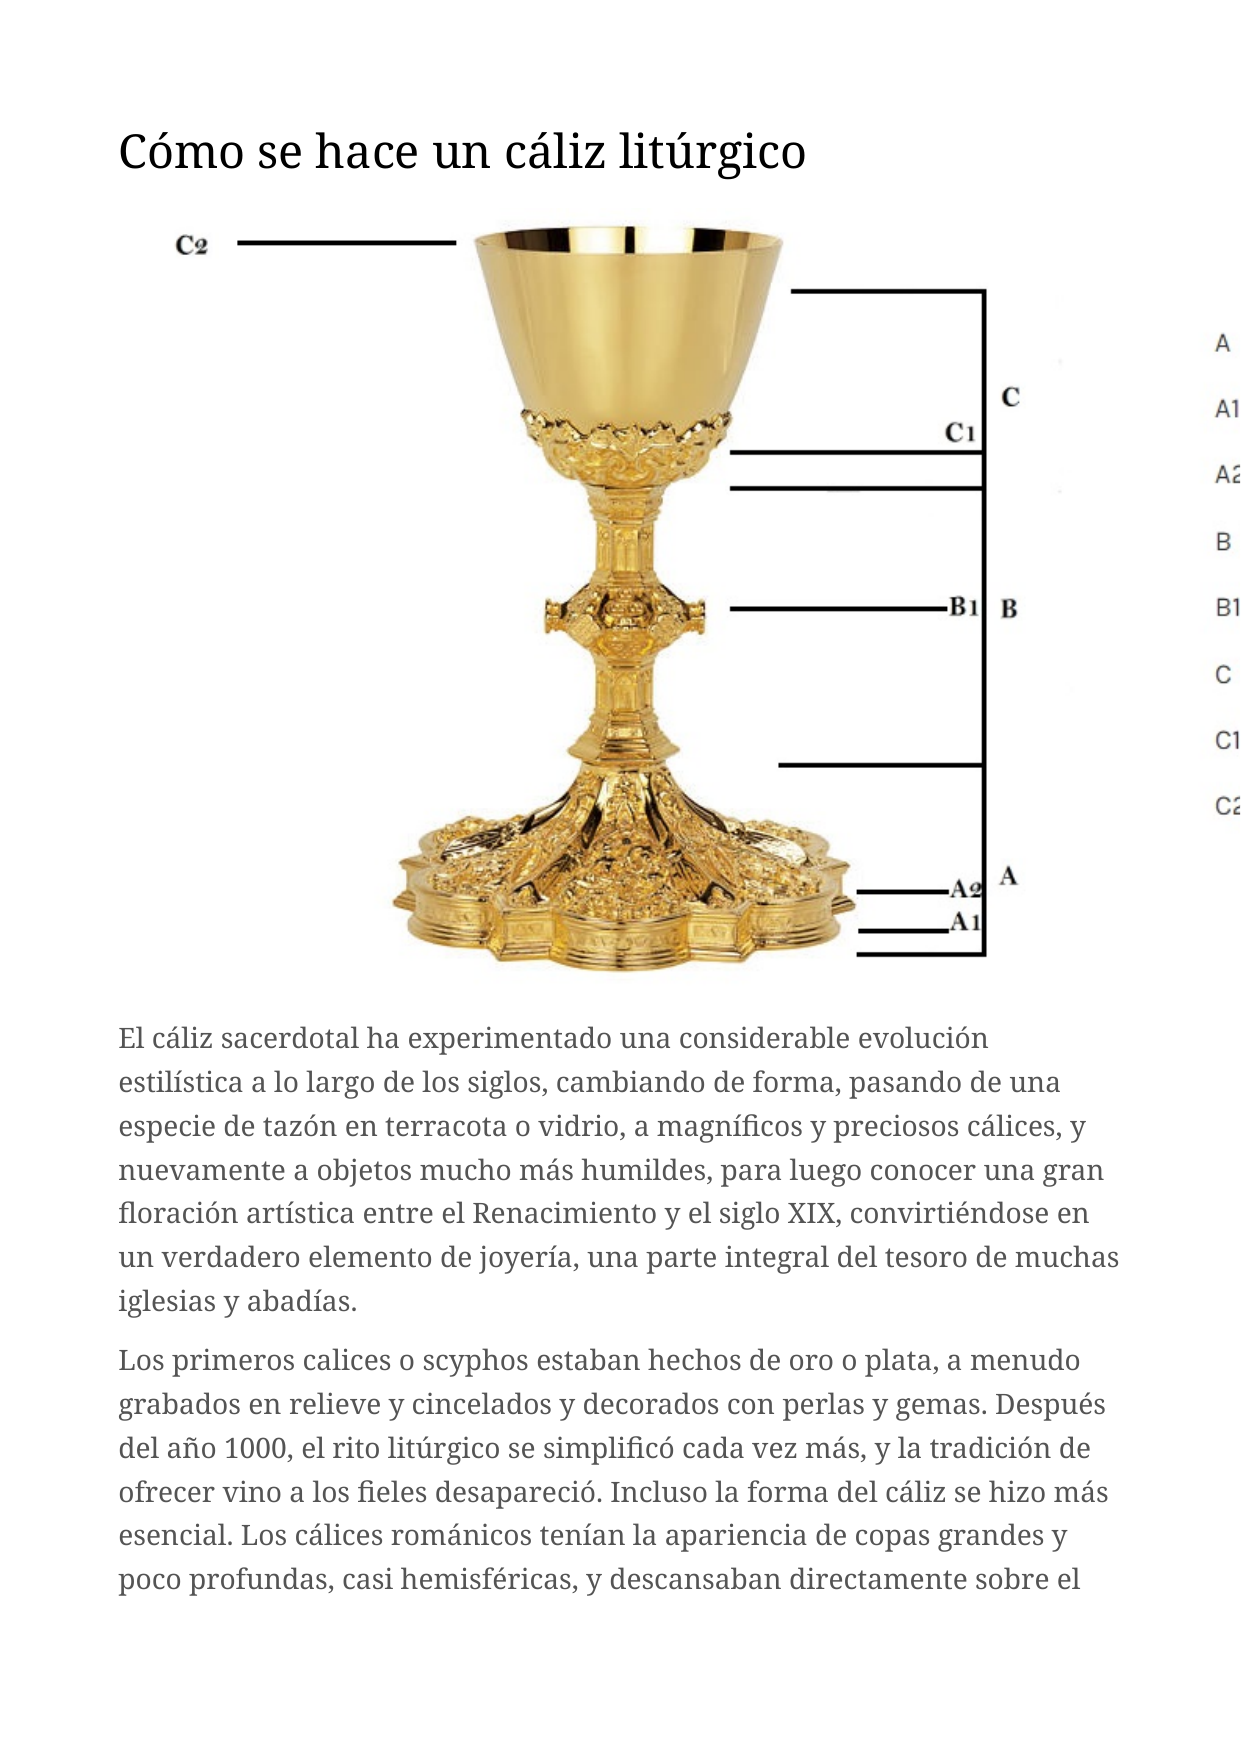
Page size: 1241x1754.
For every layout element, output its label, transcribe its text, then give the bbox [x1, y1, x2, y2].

text Los primeros calices o scyphos estaban hechos de oro o plata, a menudo grabados en relieve y cincelados y decorados con perlas y gemas. Después del año 1000, el rito litúrgico se simplificó cada vez más, y la tradición de ofrecer vino a los fieles desapareció. Incluso la forma del cáliz se hizo más esencial. Los cálices románicos tenían la apariencia de copas grandes y poco profundas, casi hemisféricas, y descansaban directamente sobre el [118, 1335, 1122, 1598]
picture [126, 208, 1241, 990]
subtitle Cómo se hace un cáliz litúrgico [118, 118, 1122, 182]
text El cáliz sacerdotal ha experimentado una considerable evolución estilística a lo largo de los siglos, cambiando de forma, pasando de una especie de tazón en terracota o vidrio, a magníficos y preciosos cálices, y nuevamente a objetos mucho más humildes, para luego conocer una gran floración artística entre el Renacimiento y el siglo XIX, convirtiéndose en un verdadero elemento de joyería, una parte integral del tesoro de muchas iglesias y abadías. [118, 1013, 1122, 1319]
